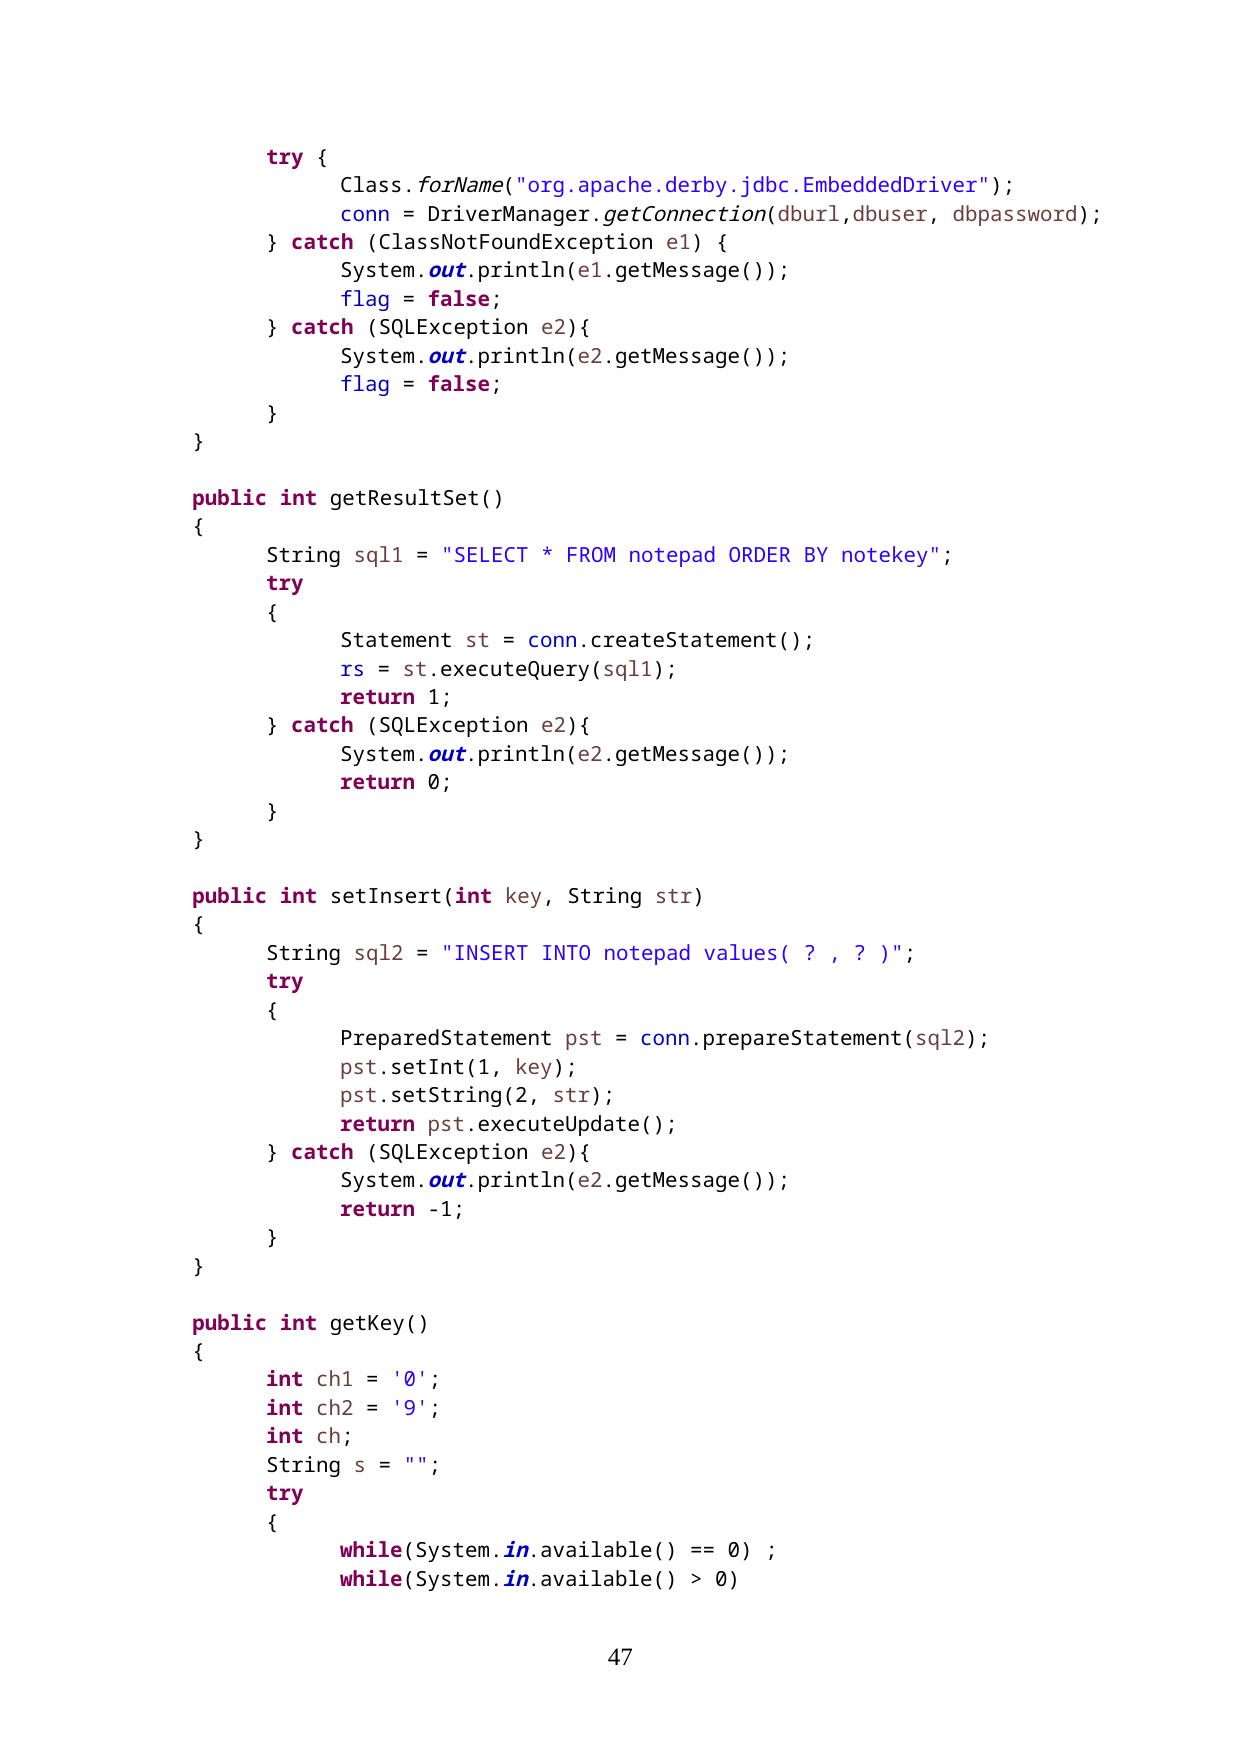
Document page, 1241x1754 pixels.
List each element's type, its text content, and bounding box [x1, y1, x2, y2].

text System.out.println(e2.getMessage()); [118, 341, 1122, 369]
text { [118, 909, 1122, 938]
text int ch2 = '9'; [118, 1393, 1122, 1421]
text } [118, 398, 1122, 426]
text } catch (SQLException e2){ [118, 711, 1122, 739]
text while(System.in.available() == 0) ; [118, 1535, 1122, 1564]
text pst.setInt(1, key); [118, 1052, 1122, 1080]
text Statement st = conn.createStatement(); [118, 625, 1122, 654]
text try [118, 966, 1122, 995]
text } catch (SQLException e2){ [118, 312, 1122, 341]
text String s = ""; [118, 1450, 1122, 1478]
text { [118, 597, 1122, 625]
text flag = false; [118, 284, 1122, 312]
text public int getResultSet() [118, 483, 1122, 511]
text conn = DriverManager.getConnection(dburl,dbuser, dbpassword); [118, 199, 1122, 227]
text int ch1 = '0'; [118, 1364, 1122, 1393]
text public int setInsert(int key, String str) [118, 881, 1122, 909]
text } [118, 1251, 1122, 1279]
text String sql1 = "SELECT * FROM notepad ORDER BY notekey"; [118, 540, 1122, 568]
text { [118, 995, 1122, 1023]
text } [118, 824, 1122, 853]
text { [118, 511, 1122, 540]
text Class.forName("org.apache.derby.jdbc.EmbeddedDriver"); [118, 170, 1122, 199]
text return 0; [118, 767, 1122, 796]
text } [118, 796, 1122, 824]
text System.out.println(e1.getMessage()); [118, 256, 1122, 284]
text return pst.executeUpdate(); [118, 1109, 1122, 1137]
text try [118, 568, 1122, 597]
text rs = st.executeQuery(sql1); [118, 654, 1122, 682]
text try { [118, 142, 1122, 170]
text { [118, 1507, 1122, 1535]
text } catch (SQLException e2){ [118, 1137, 1122, 1166]
text { [118, 1336, 1122, 1364]
text System.out.println(e2.getMessage()); [118, 739, 1122, 767]
text } [118, 426, 1122, 454]
text try [118, 1478, 1122, 1507]
text String sql2 = "INSERT INTO notepad values( ? , ? )"; [118, 938, 1122, 966]
text return 1; [118, 682, 1122, 711]
text while(System.in.available() > 0) [118, 1564, 1122, 1592]
text } [118, 1222, 1122, 1251]
text pst.setString(2, str); [118, 1080, 1122, 1109]
text flag = false; [118, 369, 1122, 398]
text PreparedStatement pst = conn.prepareStatement(sql2); [118, 1023, 1122, 1052]
text } catch (ClassNotFoundException e1) { [118, 227, 1122, 256]
text int ch; [118, 1421, 1122, 1450]
text return -1; [118, 1194, 1122, 1222]
text System.out.println(e2.getMessage()); [118, 1166, 1122, 1194]
text public int getKey() [118, 1308, 1122, 1336]
